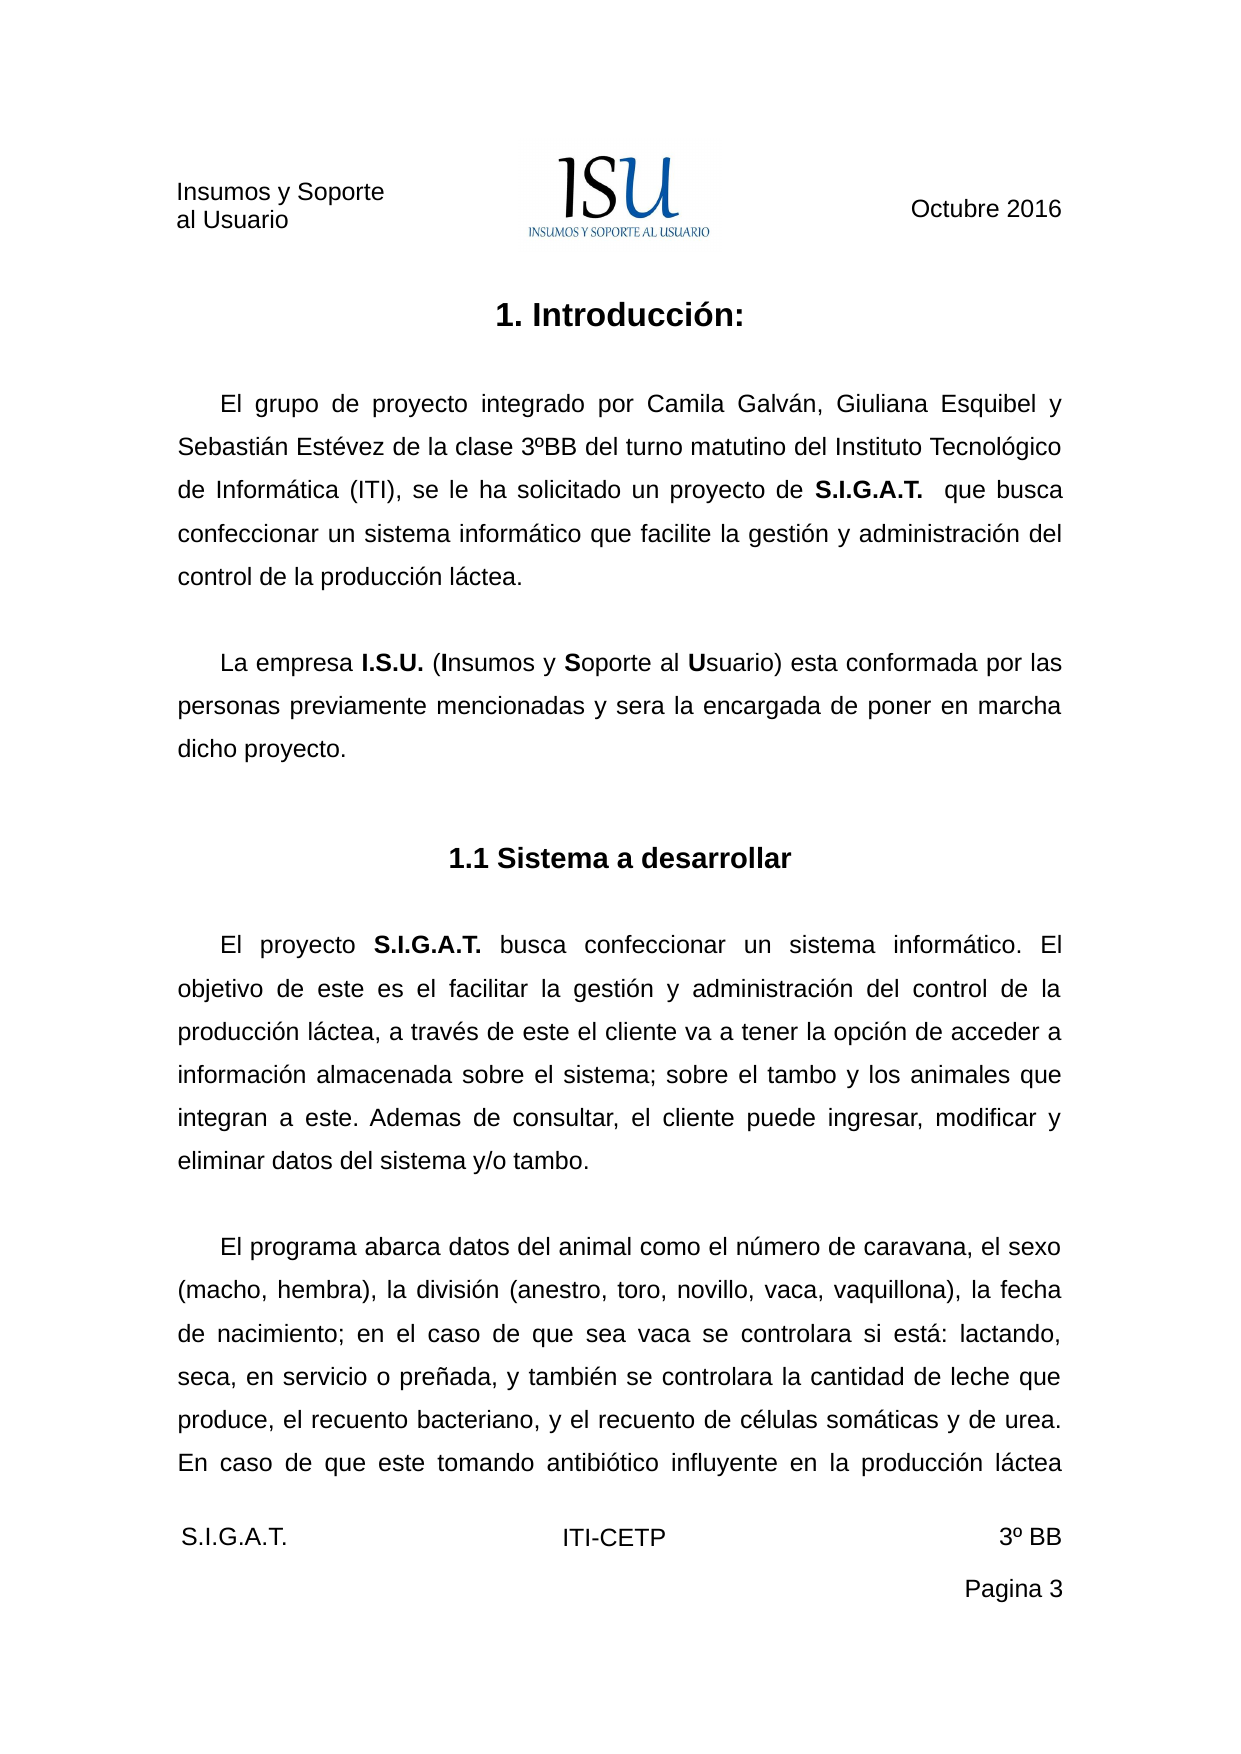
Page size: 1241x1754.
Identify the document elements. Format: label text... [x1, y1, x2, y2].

subtitle 1.1 Sistema a desarrollar [177, 841, 1063, 875]
picture [517, 138, 723, 252]
text El programa abarca datos del animal como el número de caravana, el sexo (macho, hembra), la división (anestro, toro, novillo, vaca, vaquillona), la fecha de nacimiento; en el caso de que sea vaca se controlara si está: lactando, seca, en servicio o preñada, y también se controlara la cantidad de leche que produce, el recuento bacteriano, y el recuento de células somáticas y de urea. En caso de que este tomando antibiótico influyente en la producción láctea [177, 1232, 1063, 1477]
text La empresa I.S.U. (Insumos y Soporte al Usuario) esta conformada por las personas previamente mencionadas y sera la encargada de poner en marcha dicho proyecto. [177, 648, 1063, 763]
text El grupo de proyecto integrado por Camila Galván, Giuliana Esquibel y Sebastián Estévez de la clase 3ºBB del turno matutino del Instituto Tecnológico de Informática (ITI), se le ha solicitado un proyecto de S.I.G.A.T. que busca confeccionar un sistema informático que facilite la gestión y administración del control de la producción láctea. [177, 389, 1063, 591]
subtitle 1. Introducción: [177, 295, 1063, 334]
text El proyecto S.I.G.A.T. busca confeccionar un sistema informático. El objetivo de este es el facilitar la gestión y administración del control de la producción láctea, a través de este el cliente va a tener la opción de acceder a información almacenada sobre el sistema; sobre el tambo y los animales que integran a este. Ademas de consultar, el cliente puede ingresar, modificar y eliminar datos del sistema y/o tambo. [177, 931, 1063, 1175]
